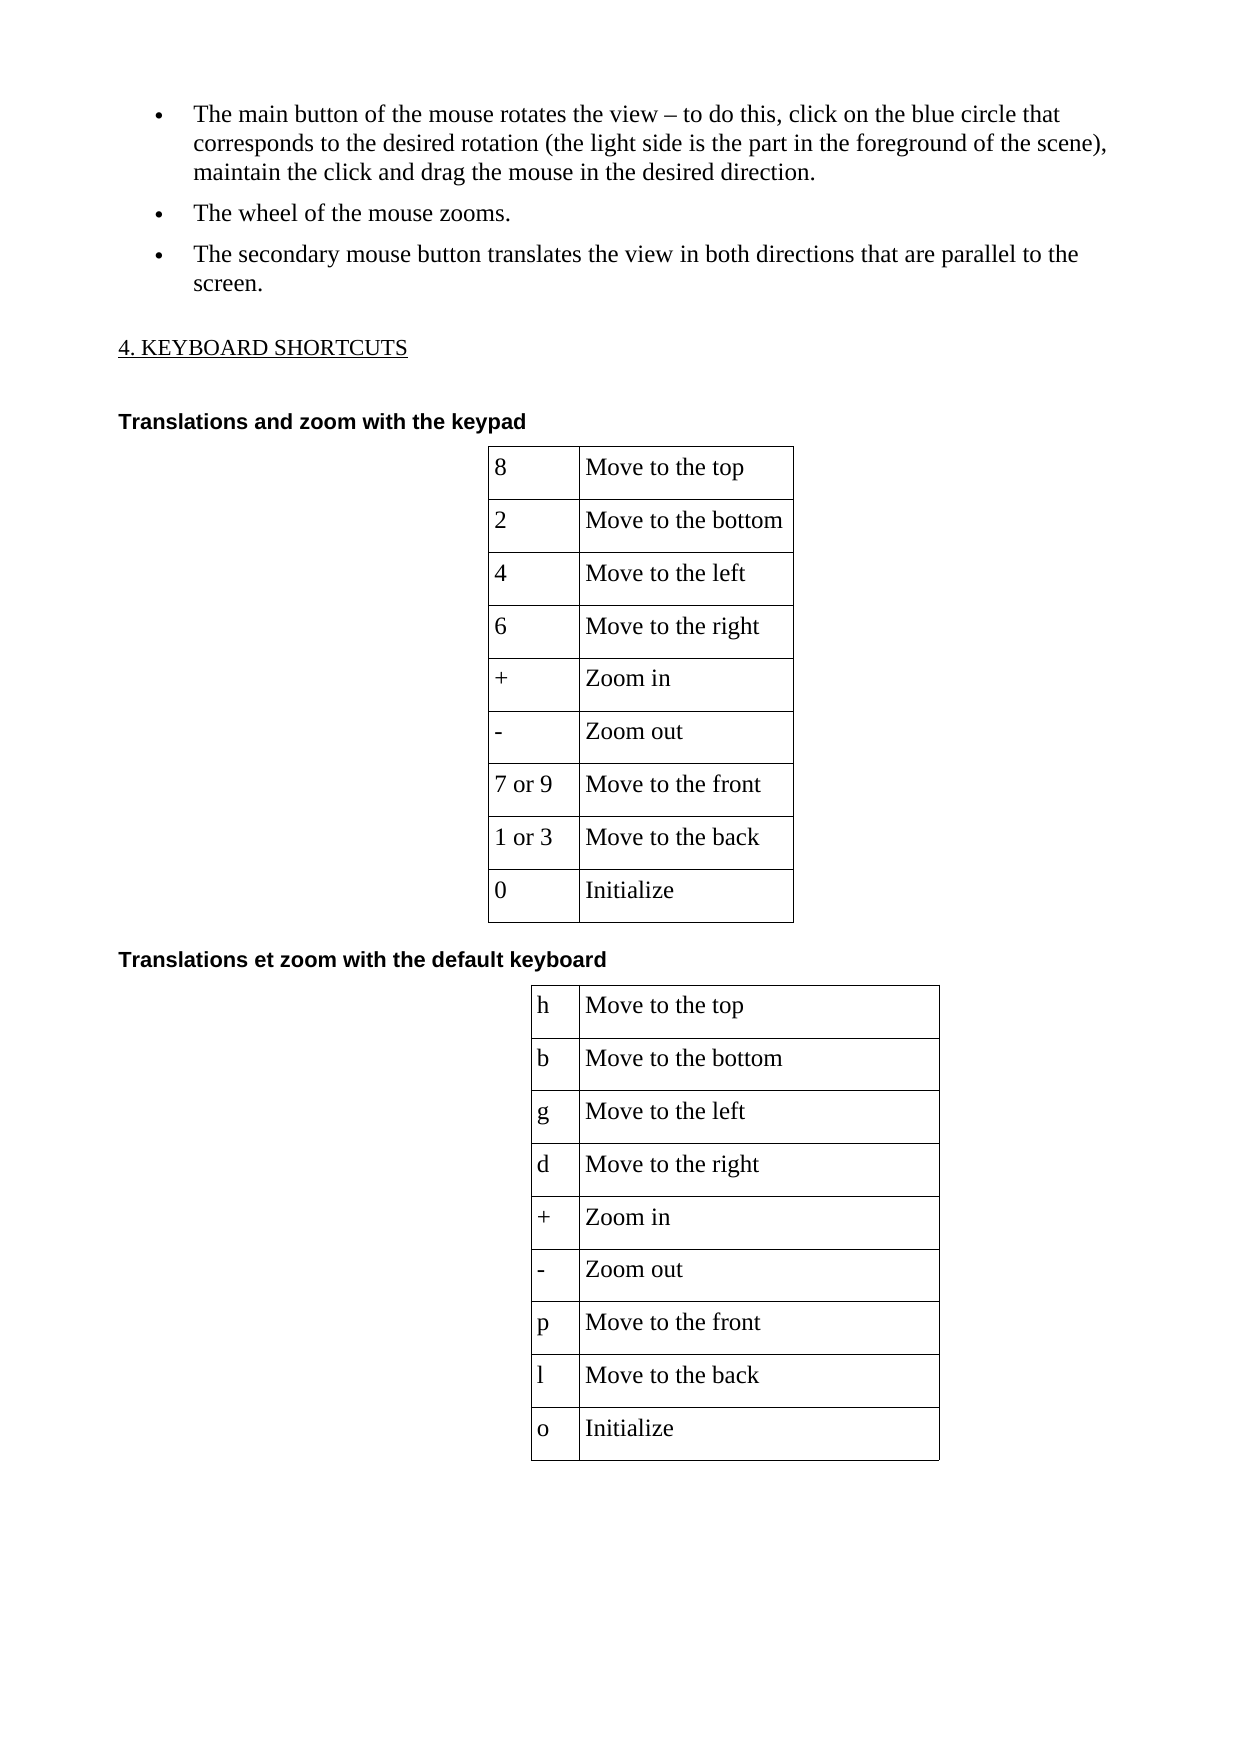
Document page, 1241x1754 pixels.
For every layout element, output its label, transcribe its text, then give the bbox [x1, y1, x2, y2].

table_cell Initialize [580, 1408, 939, 1460]
table_cell Move to the left [580, 553, 793, 605]
list The main button of the mouse rotates the view – to do this, click on the blue circle that corresponds to the desired rotation (the light side is the part in the foreground of the scene), maintain the click and drag the mouse in the desired direction. [156, 99, 1122, 186]
table_cell Zoom in [580, 1197, 939, 1249]
subtitle Translations et zoom with the default keyboard [118, 947, 1122, 972]
table_cell g [532, 1091, 579, 1143]
table_header 8 [489, 447, 579, 499]
table_header Move to the top [580, 986, 939, 1037]
table_cell 6 [489, 606, 579, 658]
table_cell Move to the right [580, 1144, 939, 1196]
table_cell + [489, 659, 579, 711]
table_cell Move to the left [580, 1091, 939, 1143]
table_cell 4 [489, 553, 579, 605]
table_cell 1 or 3 [489, 817, 579, 869]
table_cell Move to the front [580, 764, 793, 816]
table_cell Move to the back [580, 1355, 939, 1407]
list The secondary mouse button translates the view in both directions that are parallel to the screen. [156, 239, 1122, 297]
table_cell Initialize [580, 870, 793, 922]
subtitle 4. keyboard shortcuts [118, 334, 1122, 360]
table_cell Move to the right [580, 606, 793, 658]
table_cell - [489, 712, 579, 763]
table_cell Zoom in [580, 659, 793, 711]
table_header Move to the top [580, 447, 793, 499]
table_cell Move to the front [580, 1302, 939, 1354]
table_cell 0 [489, 870, 579, 922]
table_header h [532, 986, 579, 1037]
table_cell o [532, 1408, 579, 1460]
table_cell Move to the back [580, 817, 793, 869]
table_cell d [532, 1144, 579, 1196]
subtitle Translations and zoom with the keypad [118, 409, 1122, 434]
table_cell p [532, 1302, 579, 1354]
table_cell - [532, 1250, 579, 1301]
table_cell 2 [489, 500, 579, 552]
list The wheel of the mouse zooms. [156, 198, 1122, 227]
table_cell 7 or 9 [489, 764, 579, 816]
table_cell l [532, 1355, 579, 1407]
table_cell Zoom out [580, 1250, 939, 1301]
table_cell Zoom out [580, 712, 793, 763]
table_cell Move to the bottom [580, 1039, 939, 1090]
table_cell b [532, 1039, 579, 1090]
table_cell + [532, 1197, 579, 1249]
table_cell Move to the bottom [580, 500, 793, 552]
